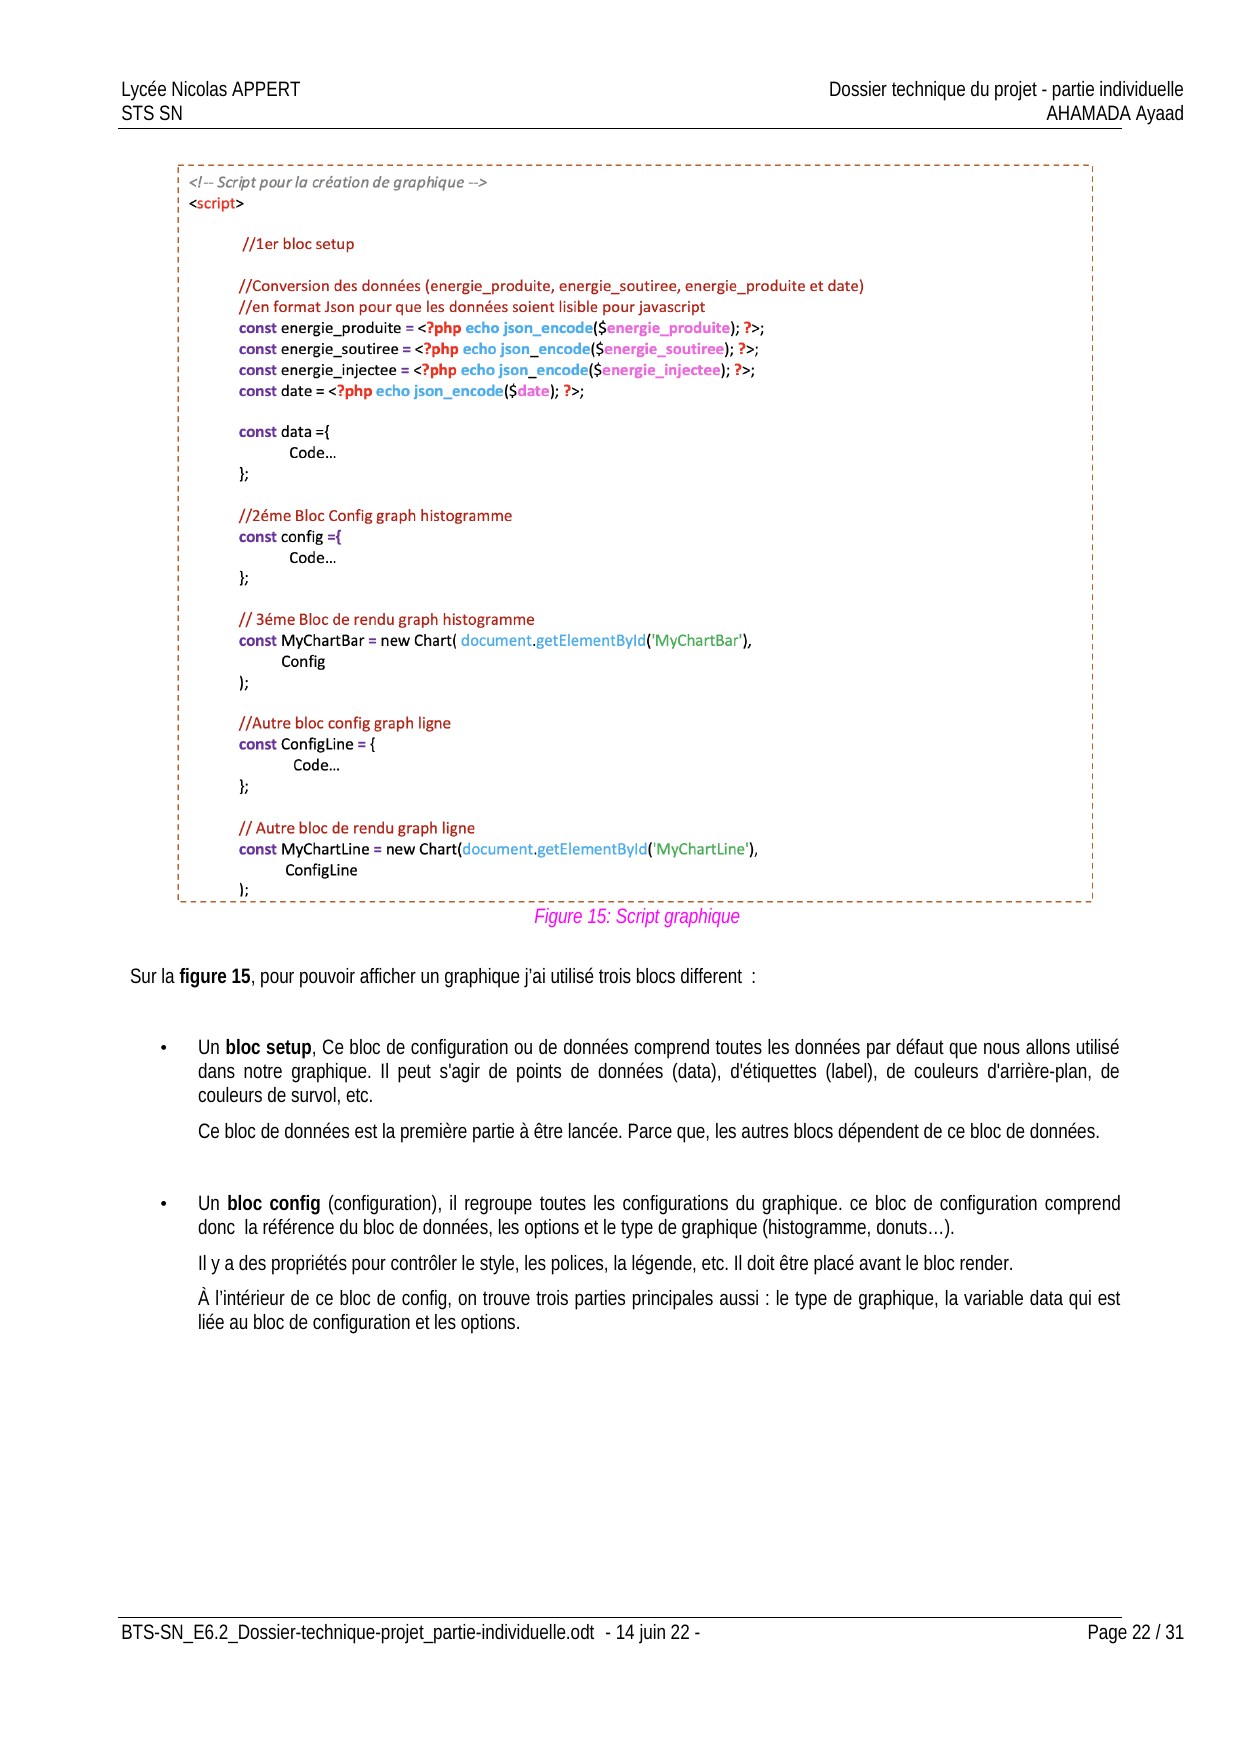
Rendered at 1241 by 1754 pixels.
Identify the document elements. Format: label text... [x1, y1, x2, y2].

list Un bloc setup, Ce bloc de configuration ou de données comprend toutes les données par défaut que nous allons utilisé dans notre graphique. Il peut s'agir de points de données (data), d'étiquettes (label), de couleurs d'arrière-plan, de couleurs de survol, etc. [160, 1035, 1122, 1107]
list Ce bloc de données est la première partie à être lancée. Parce que, les autres blocs dépendent de ce bloc de données. [160, 1119, 1122, 1143]
list Un bloc config (configuration), il regroupe toutes les configurations du graphique. ce bloc de configuration comprend donc la référence du bloc de données, les options et le type de graphique (histogramme, donuts…). [160, 1191, 1122, 1239]
list Il y a des propriétés pour contrôler le style, les polices, la légende, etc. Il doit être placé avant le bloc render. [160, 1251, 1122, 1274]
text Figure 15: Script graphique [174, 904, 1095, 928]
text Sur la figure 15, pour pouvoir afficher un graphique j’ai utilisé trois blocs different : [130, 964, 1122, 988]
picture [174, 162, 1096, 904]
list À l’intérieur de ce bloc de config, on trouve trois parties principales aussi : le type de graphique, la variable data qui est liée au bloc de configuration et les options. [160, 1286, 1122, 1334]
